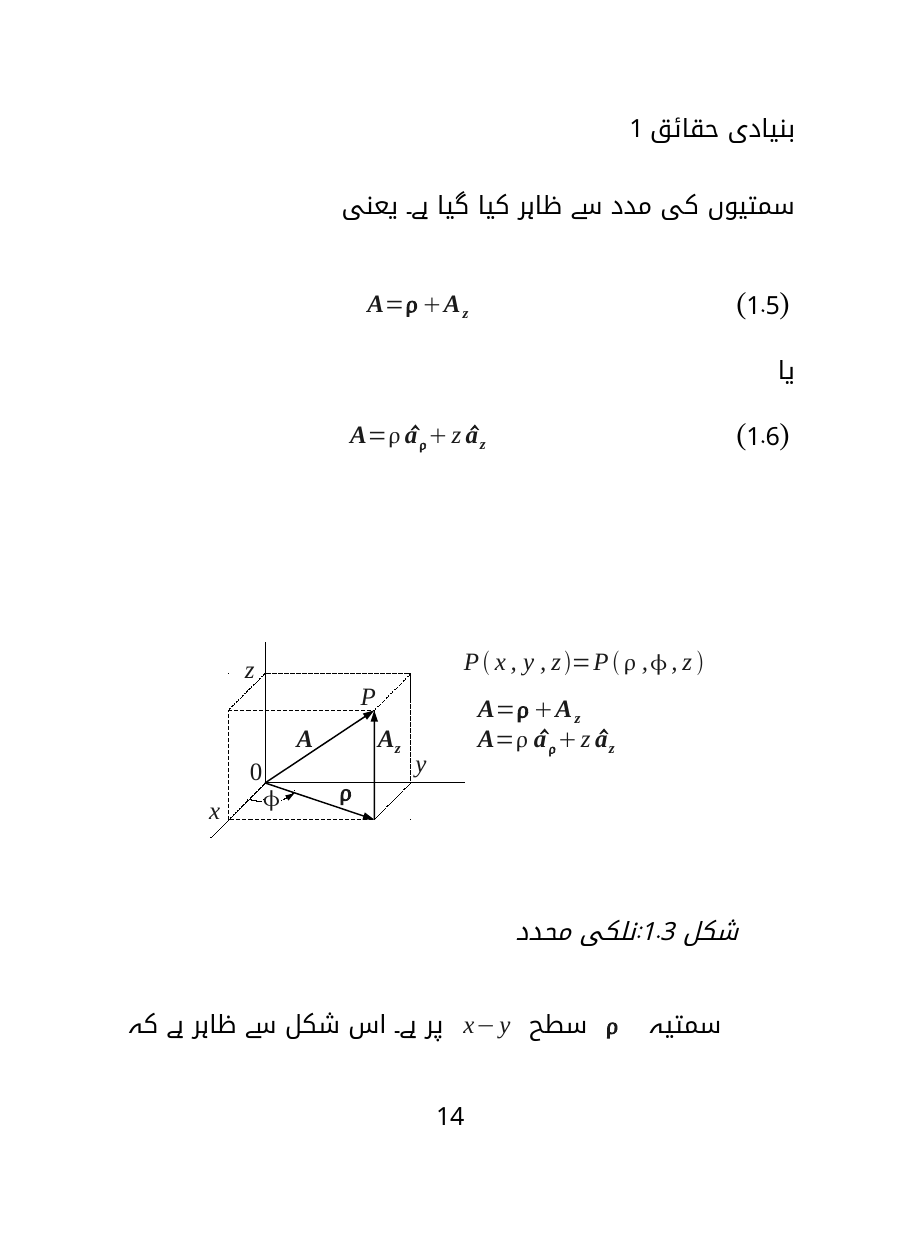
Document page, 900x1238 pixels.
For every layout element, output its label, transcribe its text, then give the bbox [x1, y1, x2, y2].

table_header [105, 276, 718, 348]
text یا [105, 348, 795, 395]
text سمتیہ سطحپر ہے۔ اس شکل سے ظاہر ہے کہ [105, 1002, 795, 1049]
table_header (1.5) [718, 276, 795, 348]
table_header [105, 408, 718, 479]
table_header (1.6) [718, 408, 795, 479]
text شکل 1.3:نلکی محدد [162, 572, 738, 955]
text شکل 1.3 میں ایک سمتیہ مرکز سے نکتہ تک بنایا گیا ہے۔ اس سمتیہ کو شکل میں دو سمتیوں کی مدد سے ظاہر کیا گیا ہے۔ یعنی [105, 182, 795, 230]
